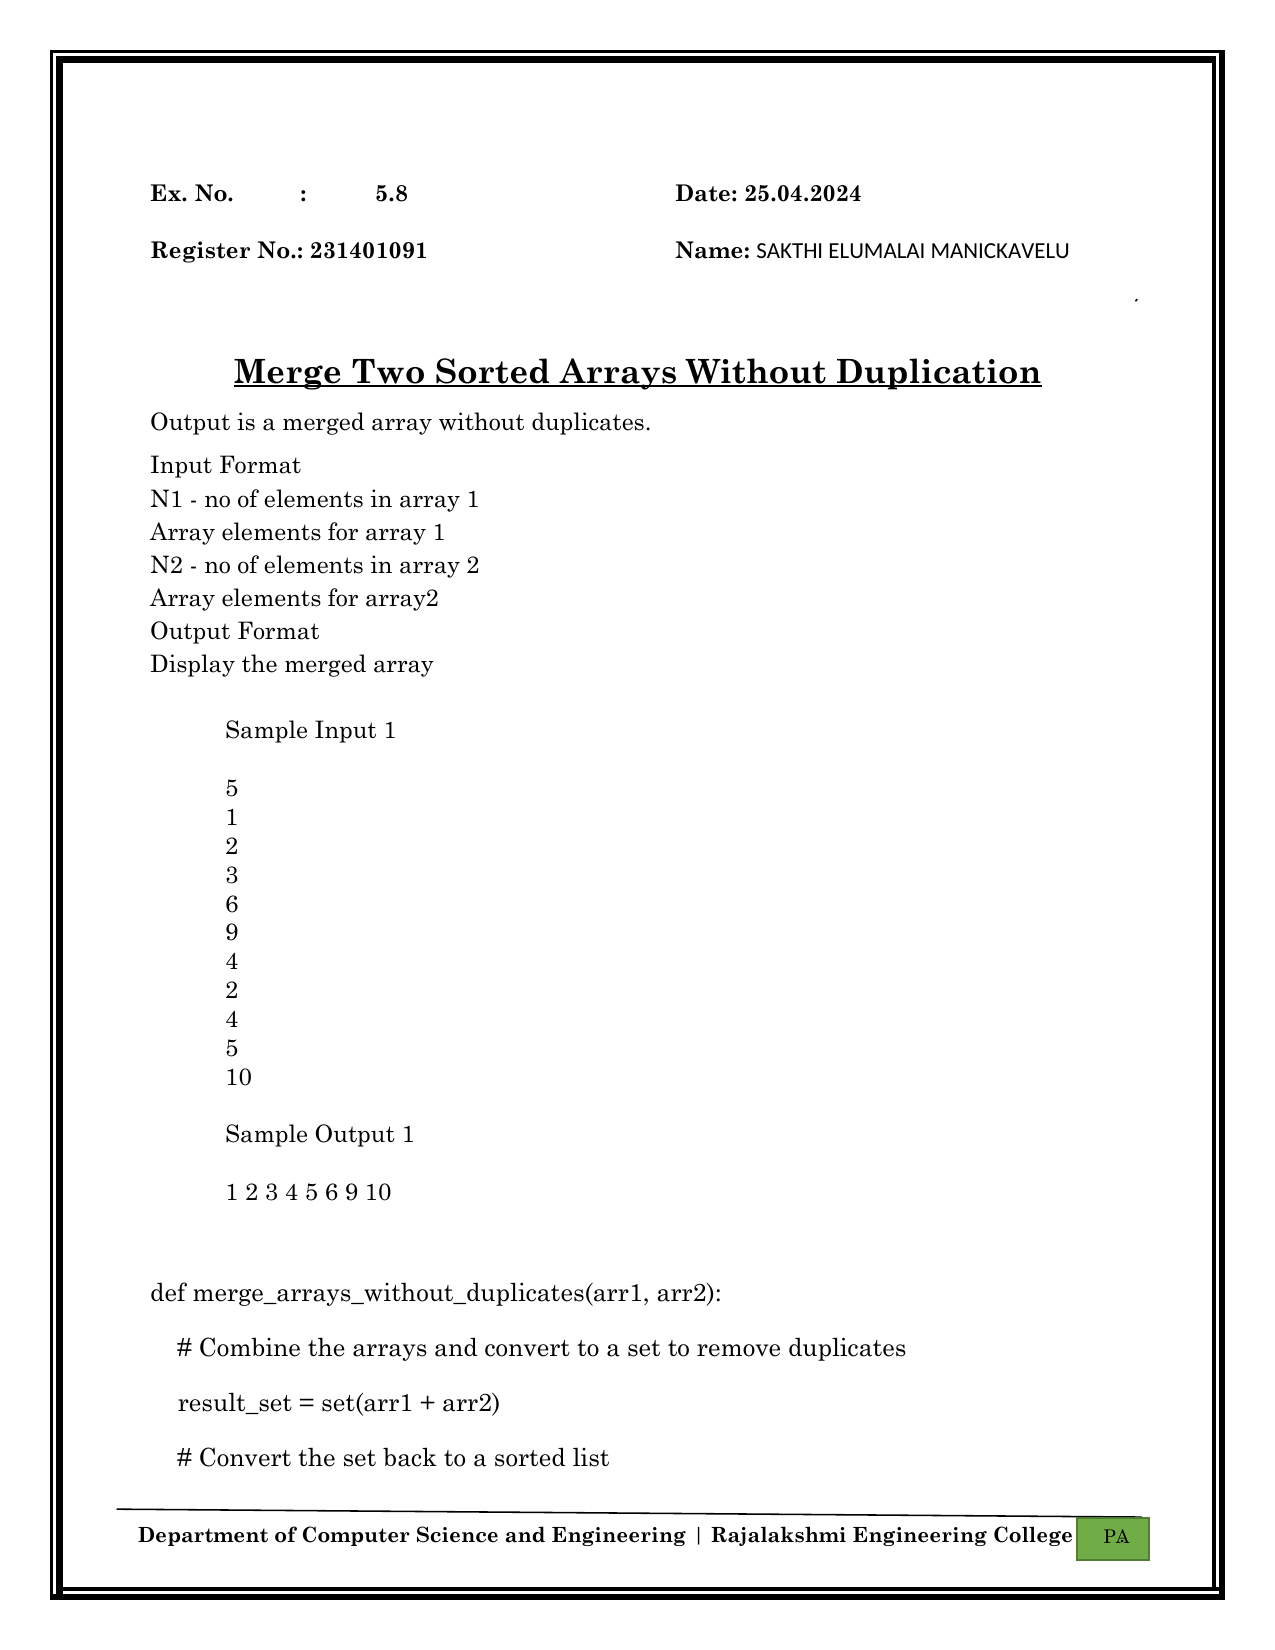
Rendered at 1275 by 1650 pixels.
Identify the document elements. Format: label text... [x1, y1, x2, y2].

text 1 2 3 4 5 6 9 10 [150, 1177, 1125, 1206]
text Output Format [150, 616, 1125, 645]
text Array elements for array2 [150, 583, 1125, 612]
text 5 [225, 1033, 1125, 1061]
text Ex. No. : 5.8 Date: 25.04.2024 [150, 179, 1125, 207]
text 2 [225, 831, 1125, 859]
text 4 [225, 1004, 1125, 1033]
text 9 [225, 917, 1125, 946]
text # Combine the arrays and convert to a set to remove duplicates [150, 1331, 1125, 1361]
text 3 [225, 859, 1125, 888]
text 10 [225, 1061, 1125, 1090]
text # Convert the set back to a sorted list [150, 1442, 1125, 1472]
text 4 [225, 946, 1125, 975]
text N2 - no of elements in array 2 [150, 549, 1125, 578]
text Array elements for array 1 [150, 516, 1125, 545]
text result_set = set(arr1 + arr2) [150, 1386, 1125, 1417]
text def merge_arrays_without_duplicates(arr1, arr2): [150, 1276, 1125, 1306]
text Output is a merged array without duplicates. [150, 407, 1125, 436]
text Register No.: 231401091 Name: SAKTHI ELUMALAI MANICKAVELU [150, 236, 1125, 264]
text 2 [225, 975, 1125, 1004]
text Display the merged array [150, 649, 1125, 678]
text Merge Two Sorted Arrays Without Duplication [150, 350, 1125, 390]
text Input Format [150, 450, 1125, 479]
text N1 - no of elements in array 1 [150, 483, 1125, 512]
text Sample Output 1 [225, 1119, 1125, 1148]
text 6 [225, 888, 1125, 917]
text 1 [225, 802, 1125, 831]
text Sample Input 1 [225, 715, 1125, 744]
text 5 [225, 773, 1125, 802]
